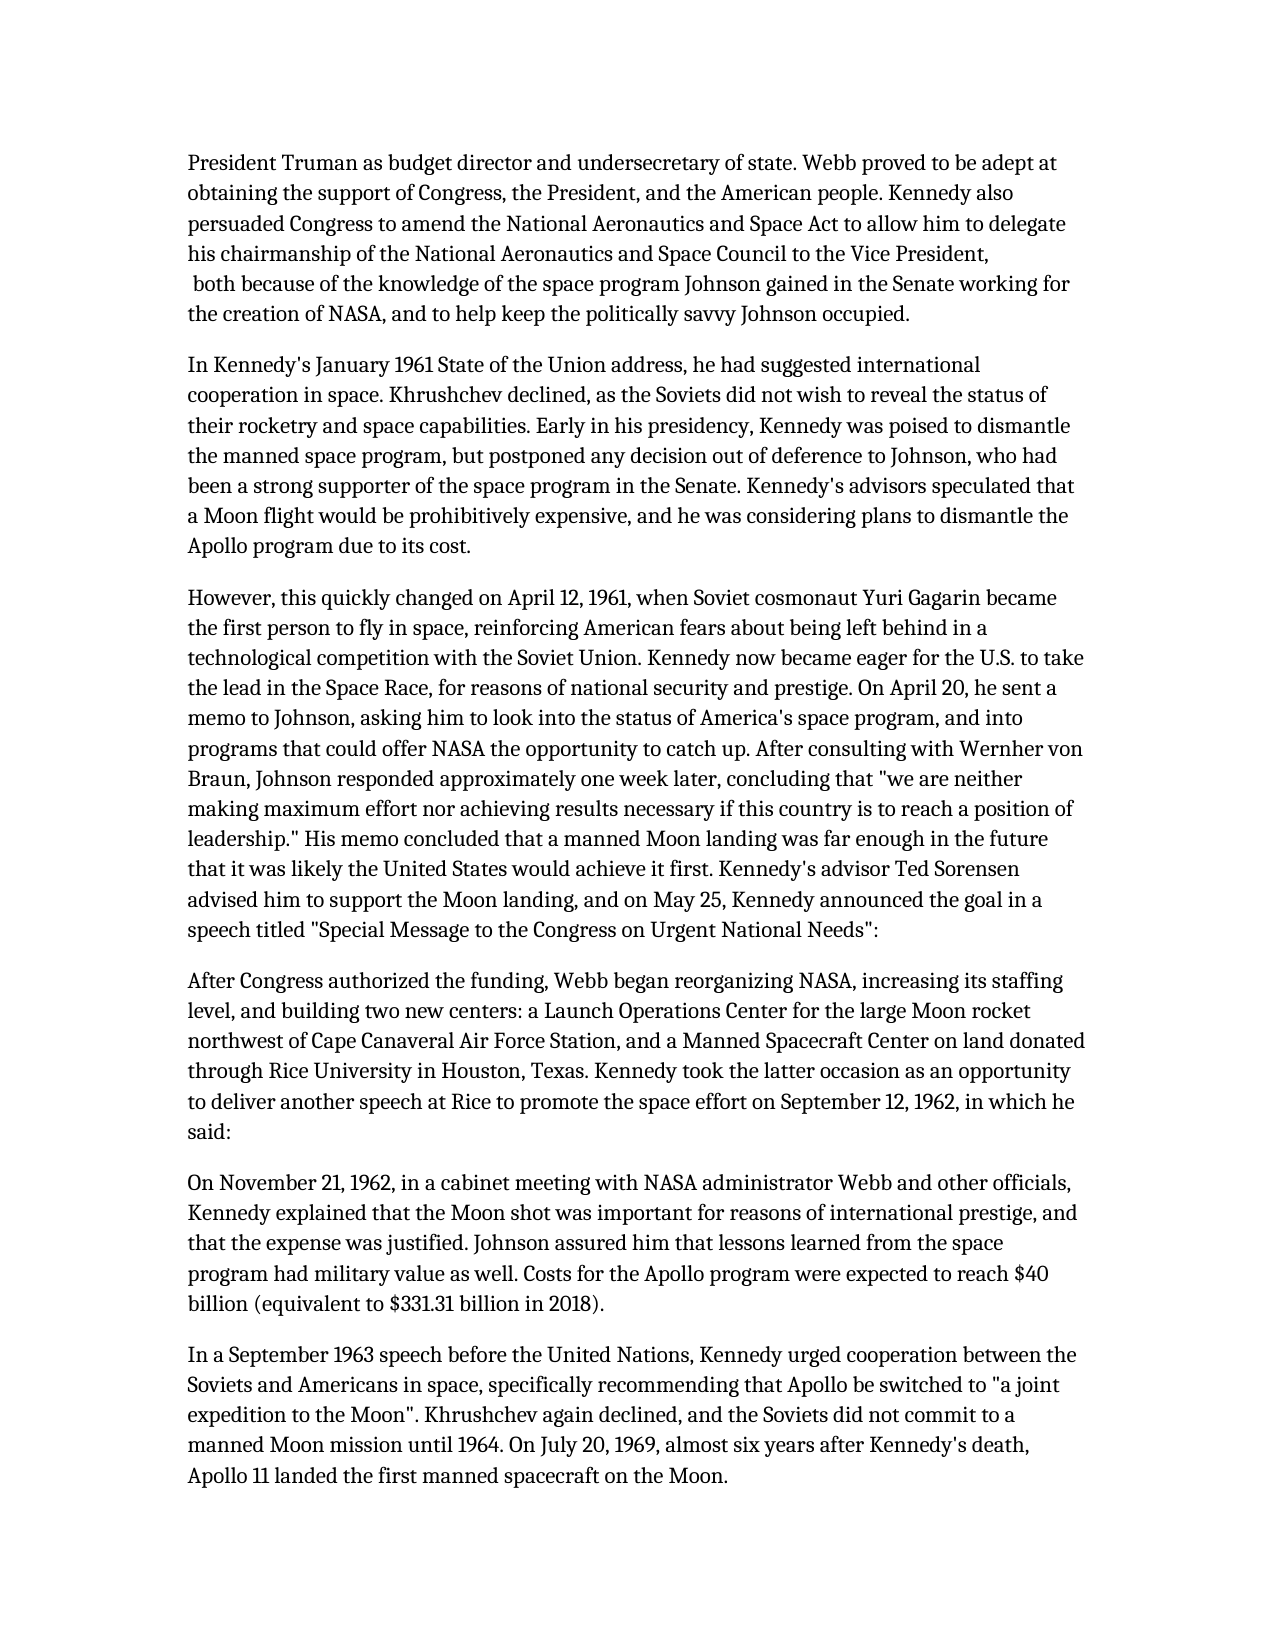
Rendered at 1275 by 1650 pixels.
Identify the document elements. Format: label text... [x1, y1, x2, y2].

text On November 21, 1962, in a cabinet meeting with NASA administrator Webb and other officials, Kennedy explained that the Moon shot was important for reasons of international prestige, and that the expense was justified. Johnson assured him that lessons learned from the space program had military value as well. Costs for the Apollo program were expected to reach $40 billion (equivalent to $331.31 billion in 2018). [187, 1170, 1087, 1317]
text President Truman as budget director and undersecretary of state. Webb proved to be adept at obtaining the support of Congress, the President, and the American people. Kennedy also persuaded Congress to amend the National Aeronautics and Space Act to allow him to delegate his chairmanship of the National Aeronautics and Space Council to the Vice President, both because of the knowledge of the space program Johnson gained in the Senate working for the creation of NASA, and to help keep the politically savvy Johnson occupied. [187, 150, 1087, 327]
text However, this quickly changed on April 12, 1961, when Soviet cosmonaut Yuri Gagarin became the first person to fly in space, reinforcing American fears about being left behind in a technological competition with the Soviet Union. Kennedy now became eager for the U.S. to take the lead in the Space Race, for reasons of national security and prestige. On April 20, he sent a memo to Johnson, asking him to look into the status of America's space program, and into programs that could offer NASA the opportunity to catch up. After consulting with Wernher von Braun, Johnson responded approximately one week later, concluding that "we are neither making maximum effort nor achieving results necessary if this country is to reach a position of leadership." His memo concluded that a manned Moon landing was far enough in the future that it was likely the United States would achieve it first. Kennedy's advisor Ted Sorensen advised him to support the Moon landing, and on May 25, Kennedy announced the goal in a speech titled "Special Message to the Congress on Urgent National Needs": [187, 584, 1087, 943]
text After Congress authorized the funding, Webb began reorganizing NASA, increasing its staffing level, and building two new centers: a Launch Operations Center for the large Moon rocket northwest of Cape Canaveral Air Force Station, and a Manned Spacecraft Center on land donated through Rice University in Houston, Texas. Kennedy took the latter occasion as an opportunity to deliver another speech at Rice to promote the space effort on September 12, 1962, in which he said: [187, 968, 1087, 1145]
text In Kennedy's January 1961 State of the Union address, he had suggested international cooperation in space. Khrushchev declined, as the Soviets did not wish to reveal the status of their rocketry and space capabilities. Early in his presidency, Kennedy was poised to dismantle the manned space program, but postponed any decision out of deference to Johnson, who had been a strong supporter of the space program in the Senate. Kennedy's advisors speculated that a Moon flight would be prohibitively expensive, and he was considering plans to dismantle the Apollo program due to its cost. [187, 352, 1087, 560]
text In a September 1963 speech before the United Nations, Kennedy urged cooperation between the Soviets and Americans in space, specifically recommending that Apollo be switched to "a joint expedition to the Moon". Khrushchev again declined, and the Soviets did not commit to a manned Moon mission until 1964. On July 20, 1969, almost six years after Kennedy's death, Apollo 11 landed the first manned spacecraft on the Moon. [187, 1342, 1087, 1489]
